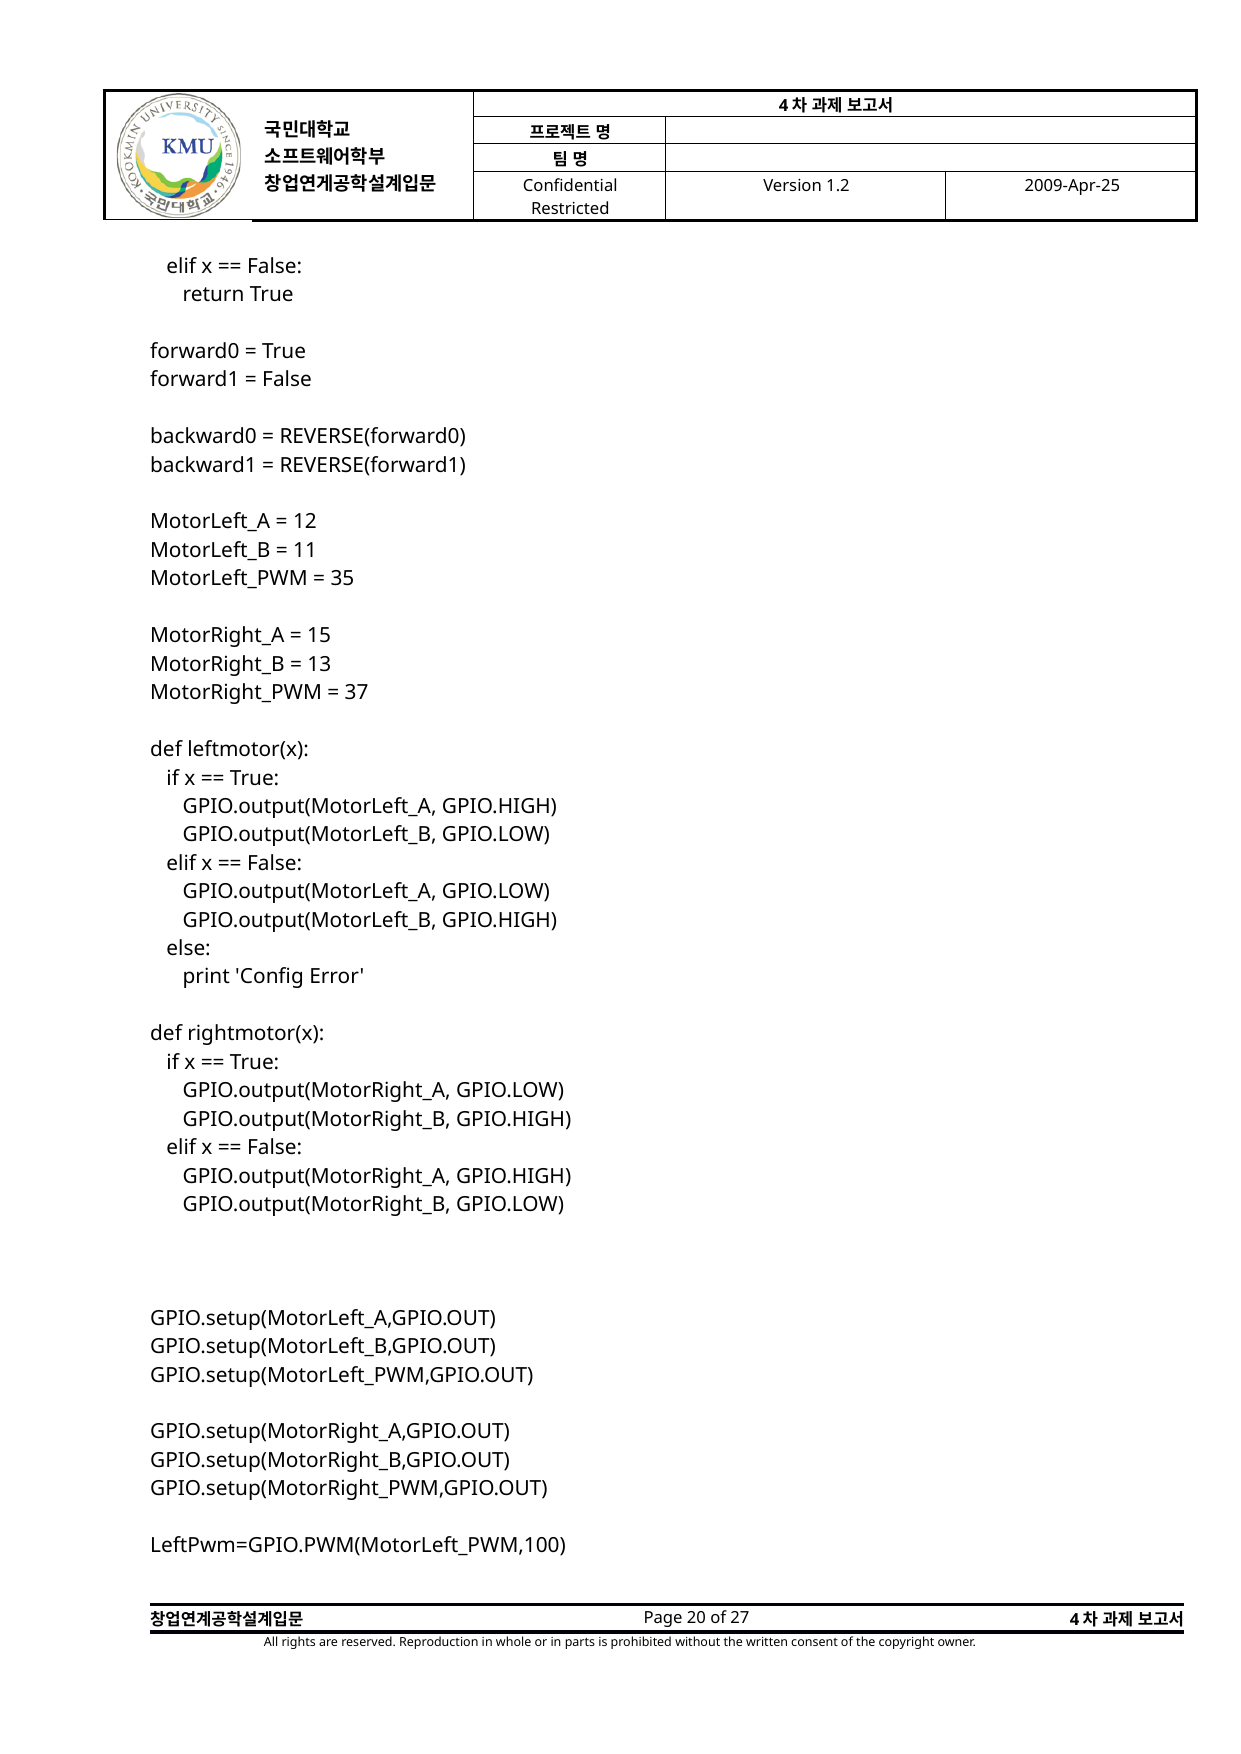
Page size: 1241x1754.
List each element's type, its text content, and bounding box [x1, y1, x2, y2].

text forward1 = False [150, 364, 1090, 393]
text def leftmotor(x): [150, 734, 1090, 763]
text MotorLeft_B = 11 [150, 535, 1090, 563]
text GPIO.output(MotorLeft_A, GPIO.LOW) [150, 876, 1090, 905]
text GPIO.output(MotorLeft_A, GPIO.HIGH) [150, 791, 1090, 819]
text elif x == False: [150, 848, 1090, 876]
text MotorLeft_A = 12 [150, 507, 1090, 535]
text GPIO.setup(MotorLeft_PWM,GPIO.OUT) [150, 1360, 1090, 1388]
text MotorRight_PWM = 37 [150, 677, 1090, 706]
text GPIO.setup(MotorLeft_B,GPIO.OUT) [150, 1331, 1090, 1360]
text def rightmotor(x): [150, 1018, 1090, 1047]
text else: [150, 933, 1090, 962]
text elif x == False: [150, 251, 1090, 279]
text GPIO.output(MotorLeft_B, GPIO.LOW) [150, 819, 1090, 848]
text GPIO.output(MotorRight_B, GPIO.HIGH) [150, 1104, 1090, 1132]
text MotorRight_A = 15 [150, 620, 1090, 649]
text if x == True: [150, 1047, 1090, 1075]
text LeftPwm=GPIO.PWM(MotorLeft_PWM,100) [150, 1530, 1090, 1559]
text GPIO.output(MotorRight_A, GPIO.HIGH) [150, 1161, 1090, 1189]
text backward1 = REVERSE(forward1) [150, 450, 1090, 478]
text backward0 = REVERSE(forward0) [150, 421, 1090, 450]
text elif x == False: [150, 1132, 1090, 1161]
text if x == True: [150, 763, 1090, 791]
text MotorLeft_PWM = 35 [150, 563, 1090, 592]
text MotorRight_B = 13 [150, 649, 1090, 677]
text return True [150, 279, 1090, 308]
text GPIO.output(MotorLeft_B, GPIO.HIGH) [150, 905, 1090, 933]
text GPIO.setup(MotorLeft_A,GPIO.OUT) [150, 1303, 1090, 1331]
text GPIO.setup(MotorRight_A,GPIO.OUT) [150, 1417, 1090, 1445]
text print 'Config Error' [150, 962, 1090, 990]
text GPIO.setup(MotorRight_PWM,GPIO.OUT) [150, 1473, 1090, 1502]
text GPIO.output(MotorRight_B, GPIO.LOW) [150, 1189, 1090, 1218]
text GPIO.setup(MotorRight_B,GPIO.OUT) [150, 1445, 1090, 1473]
text GPIO.output(MotorRight_A, GPIO.LOW) [150, 1075, 1090, 1104]
text forward0 = True [150, 336, 1090, 364]
